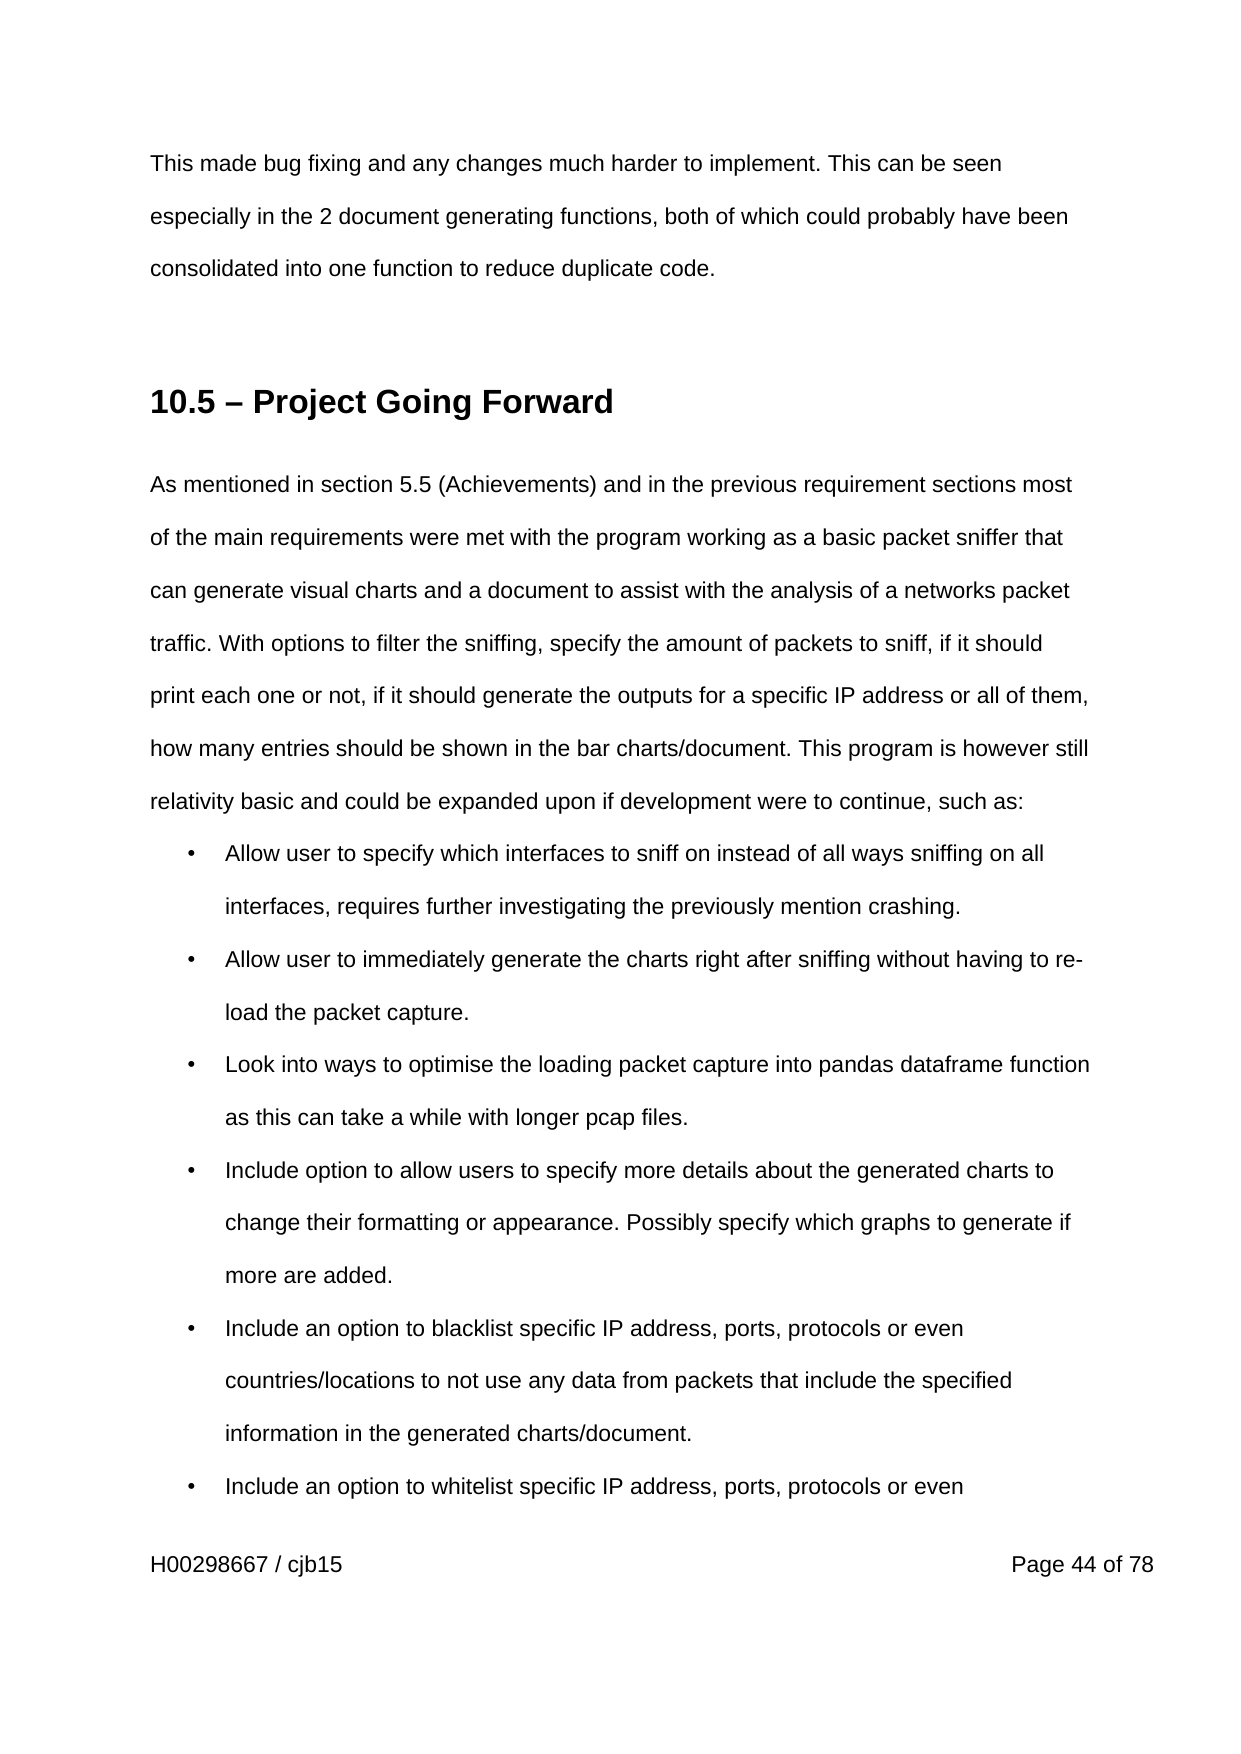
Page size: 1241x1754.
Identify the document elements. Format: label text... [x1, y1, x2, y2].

list Include option to allow users to specify more details about the generated charts to change their formatting or appearance. Possibly specify which graphs to generate if more are added. [187, 1157, 1090, 1288]
list Allow user to immediately generate the charts right after sniffing without having to re-load the packet capture. [187, 946, 1090, 1025]
text As mentioned in section 5.5 (Achievements) and in the previous requirement sections most of the main requirements were met with the program working as a basic packet sniffer that can generate visual charts and a document to assist with the analysis of a networks packet traffic. With options to filter the sniffing, specify the amount of packets to sniff, if it should print each one or not, if it should generate the outputs for a specific IP address or all of them, how many entries should be shown in the bar charts/document. This program is however still relativity basic and could be expanded upon if development were to continue, such as: [150, 471, 1090, 814]
list Include an option to blacklist specific IP address, ports, protocols or even countries/locations to not use any data from packets that include the specified information in the generated charts/document. [187, 1315, 1090, 1447]
subtitle 10.5 – Project Going Forward [150, 382, 1090, 420]
list Include an option to whitelist specific IP address, ports, protocols or even [187, 1473, 1090, 1499]
list Look into ways to optimise the loading packet capture into pandas dataframe function as this can take a while with longer pcap files. [187, 1051, 1090, 1130]
list Allow user to specify which interfaces to sniff on instead of all ways sniffing on all interfaces, requires further investigating the previously mention crashing. [187, 840, 1090, 919]
text This made bug fixing and any changes much harder to implement. This can be seen especially in the 2 document generating functions, both of which could probably have been consolidated into one function to reduce duplicate code. [150, 150, 1090, 282]
